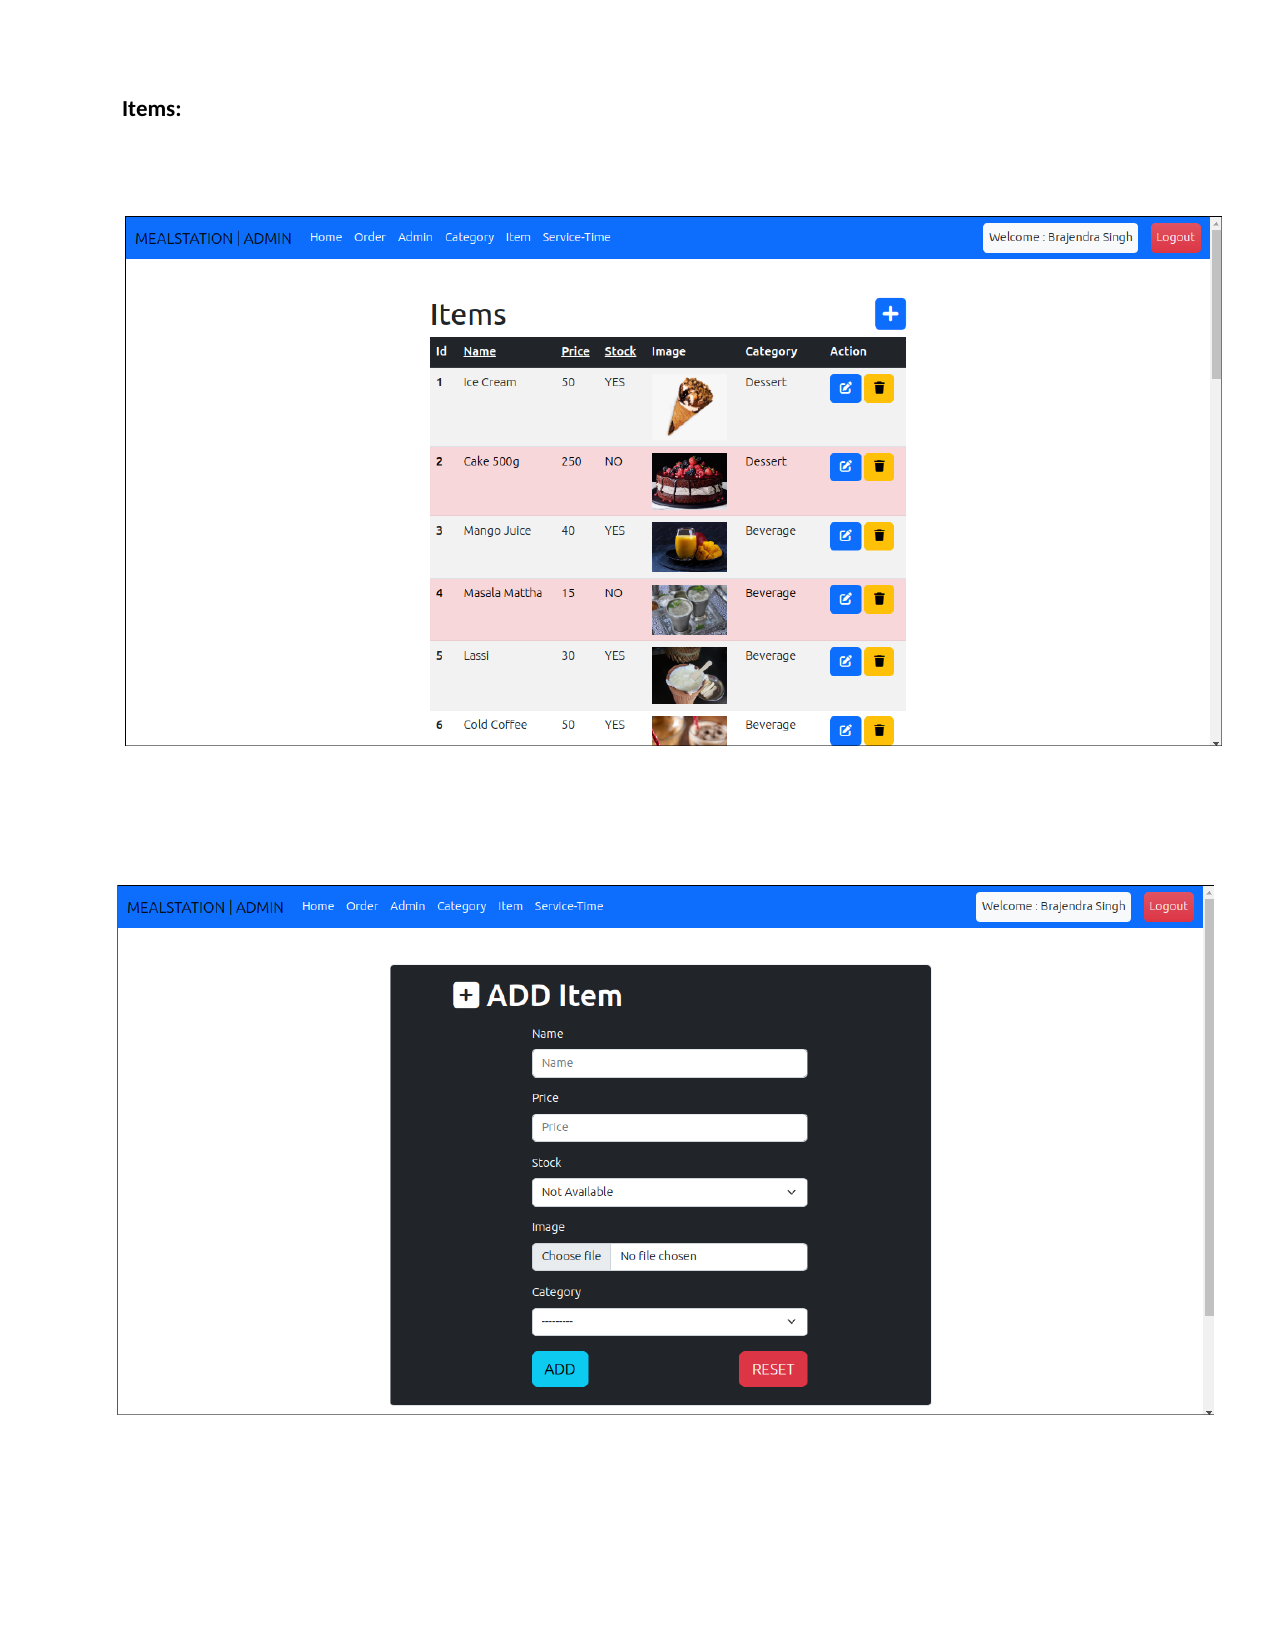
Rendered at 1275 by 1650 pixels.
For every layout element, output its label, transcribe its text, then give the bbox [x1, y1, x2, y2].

picture [125, 216, 1222, 746]
picture [117, 885, 1214, 1415]
text Items: [122, 94, 1219, 122]
